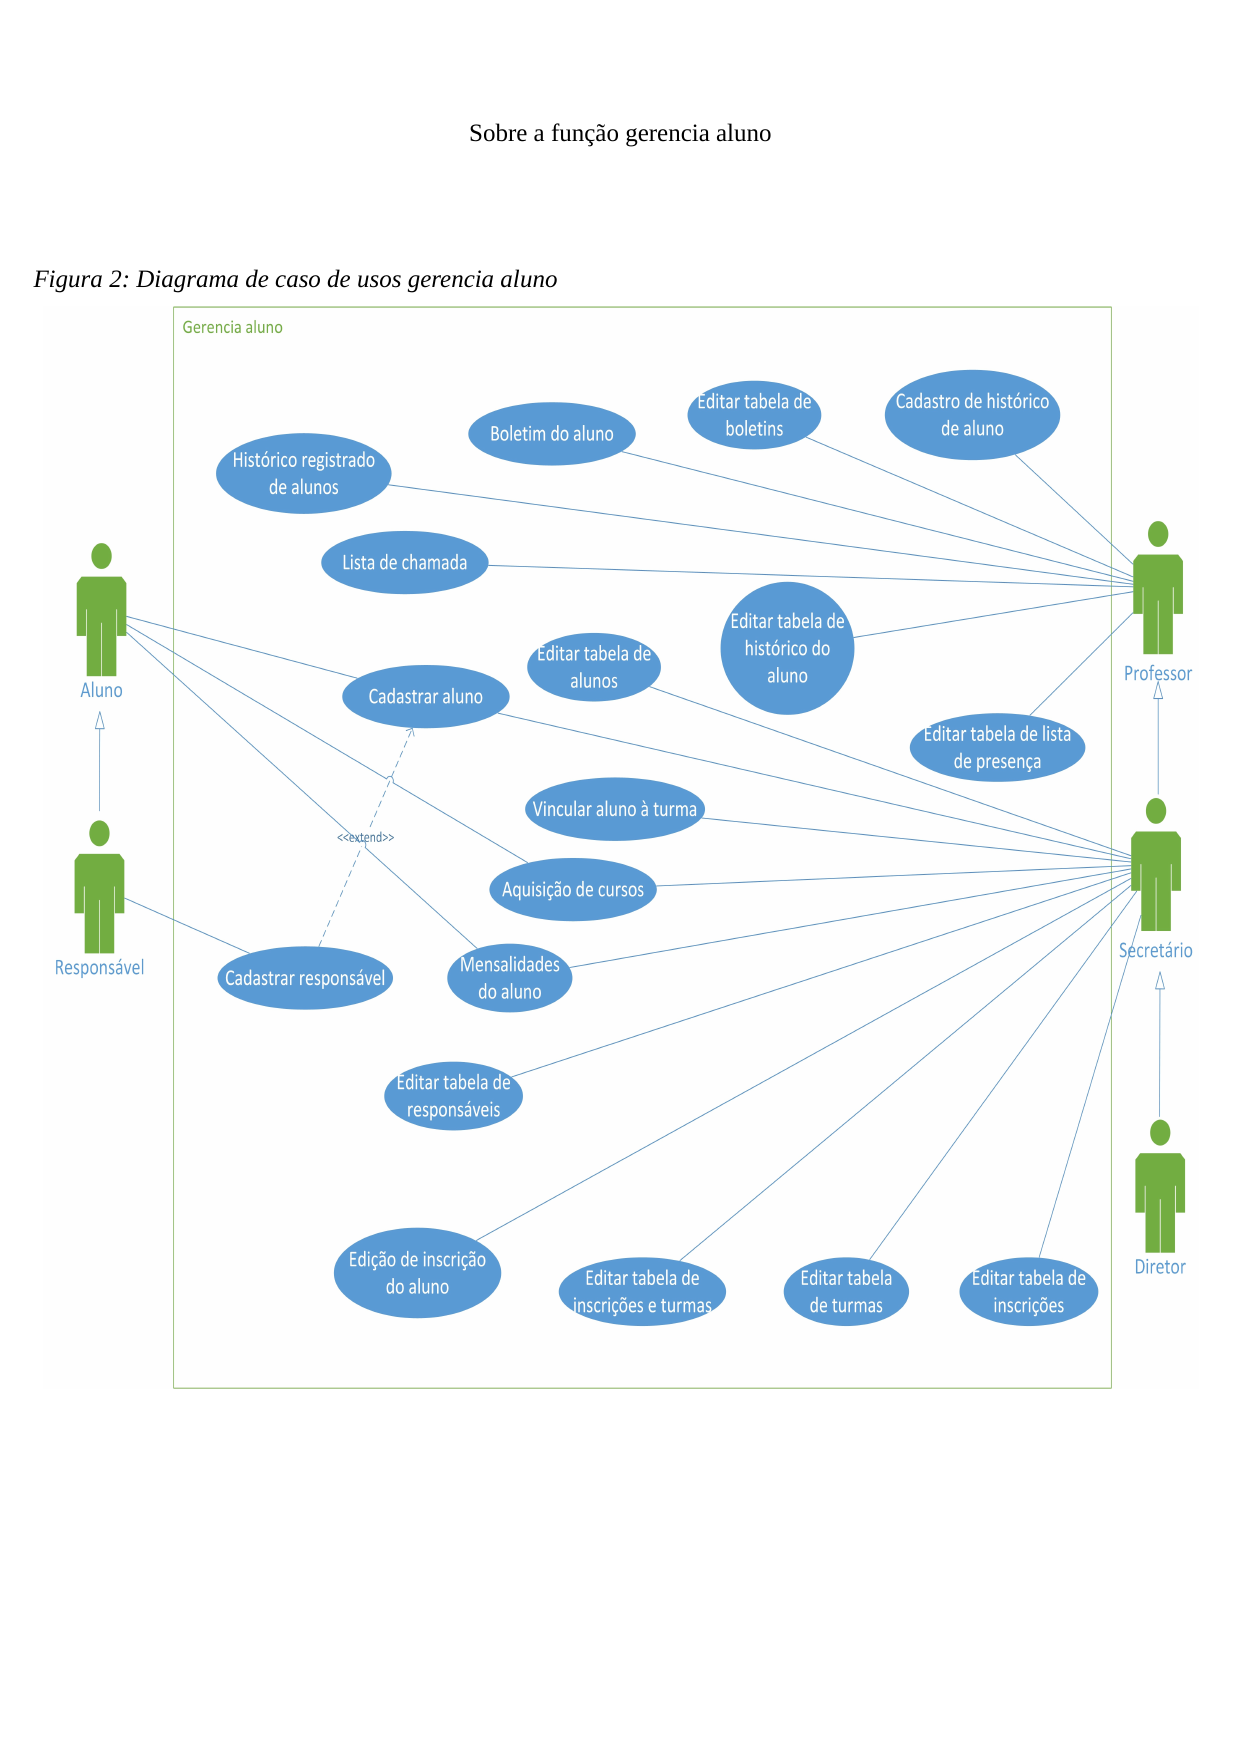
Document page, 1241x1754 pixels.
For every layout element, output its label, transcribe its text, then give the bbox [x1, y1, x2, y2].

text Sobre a função gerencia aluno [118, 118, 1122, 147]
text Figura 2: Diagrama de caso de usos gerencia aluno [33, 264, 1207, 292]
picture [43, 306, 1199, 1389]
